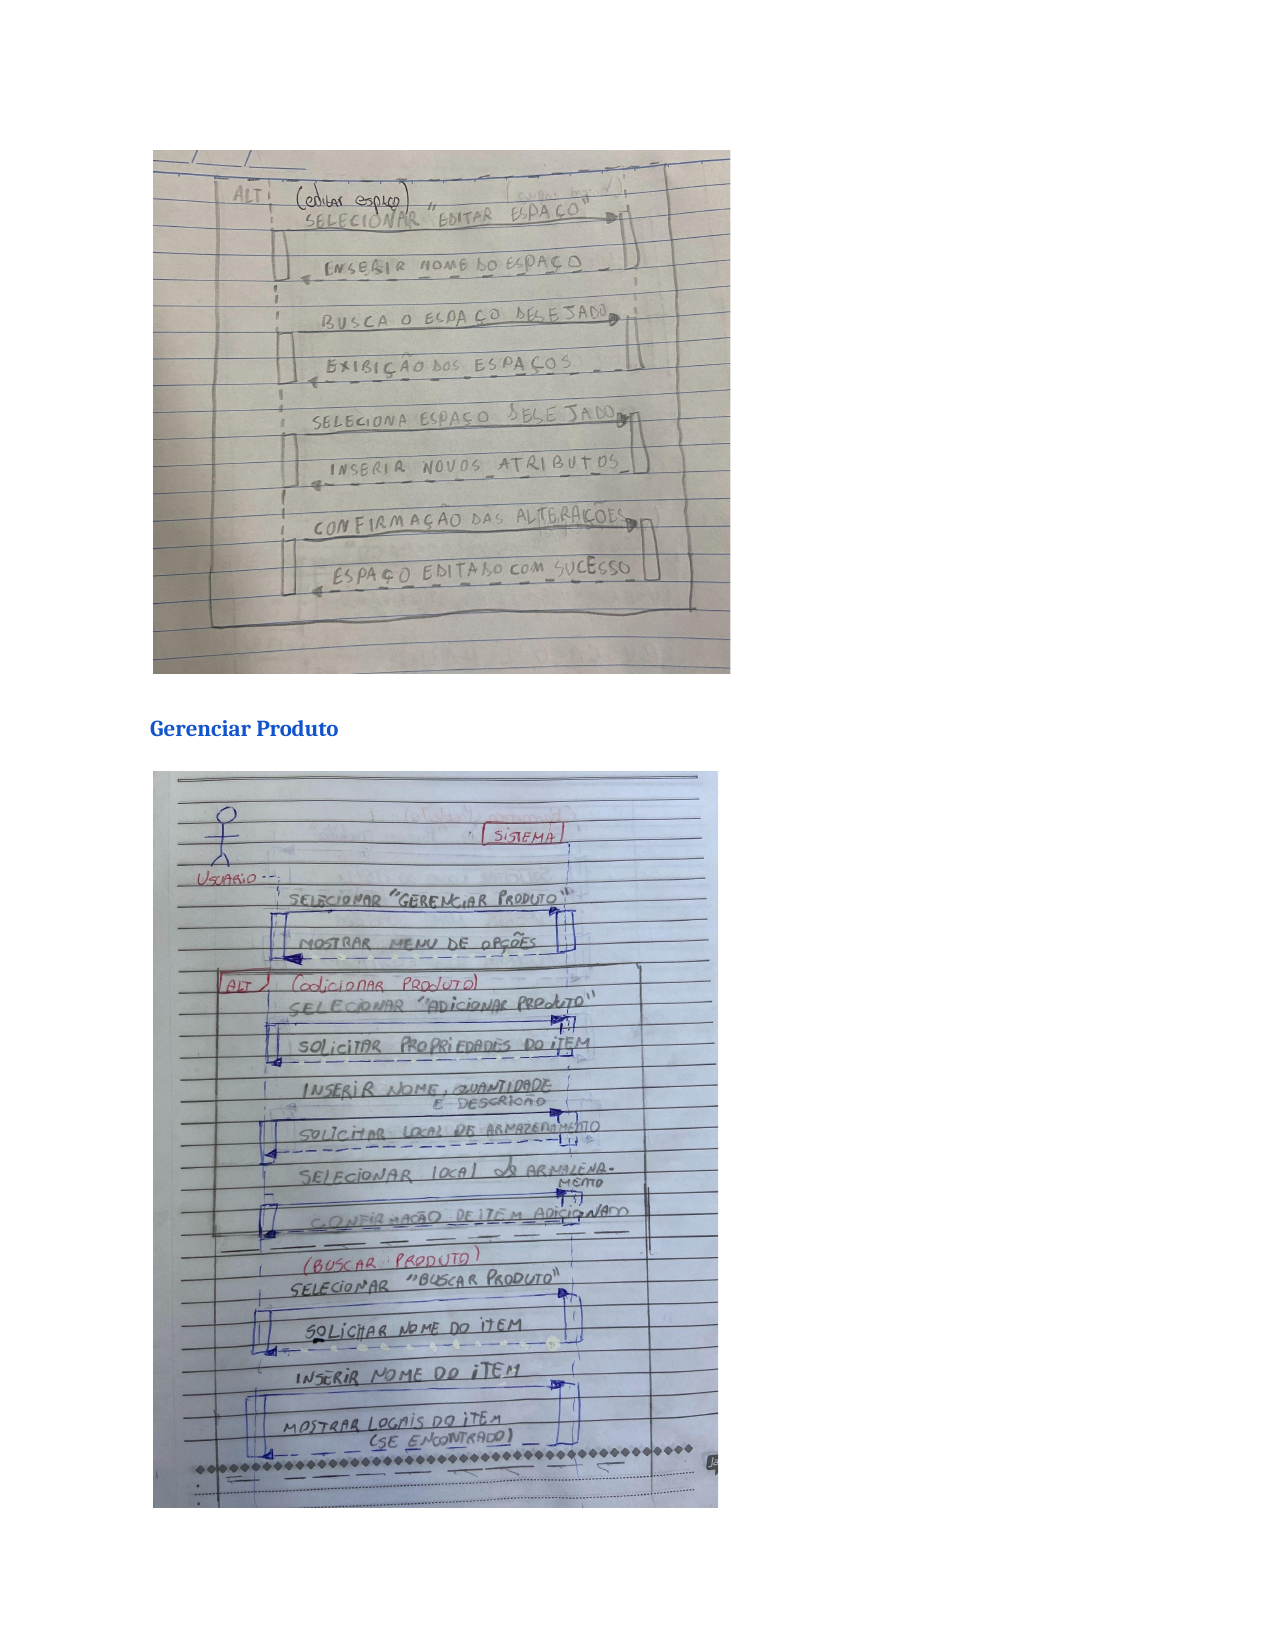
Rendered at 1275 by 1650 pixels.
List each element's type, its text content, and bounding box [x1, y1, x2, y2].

picture [153, 150, 731, 674]
text Gerenciar Produto [150, 715, 1125, 742]
picture [153, 771, 719, 1508]
